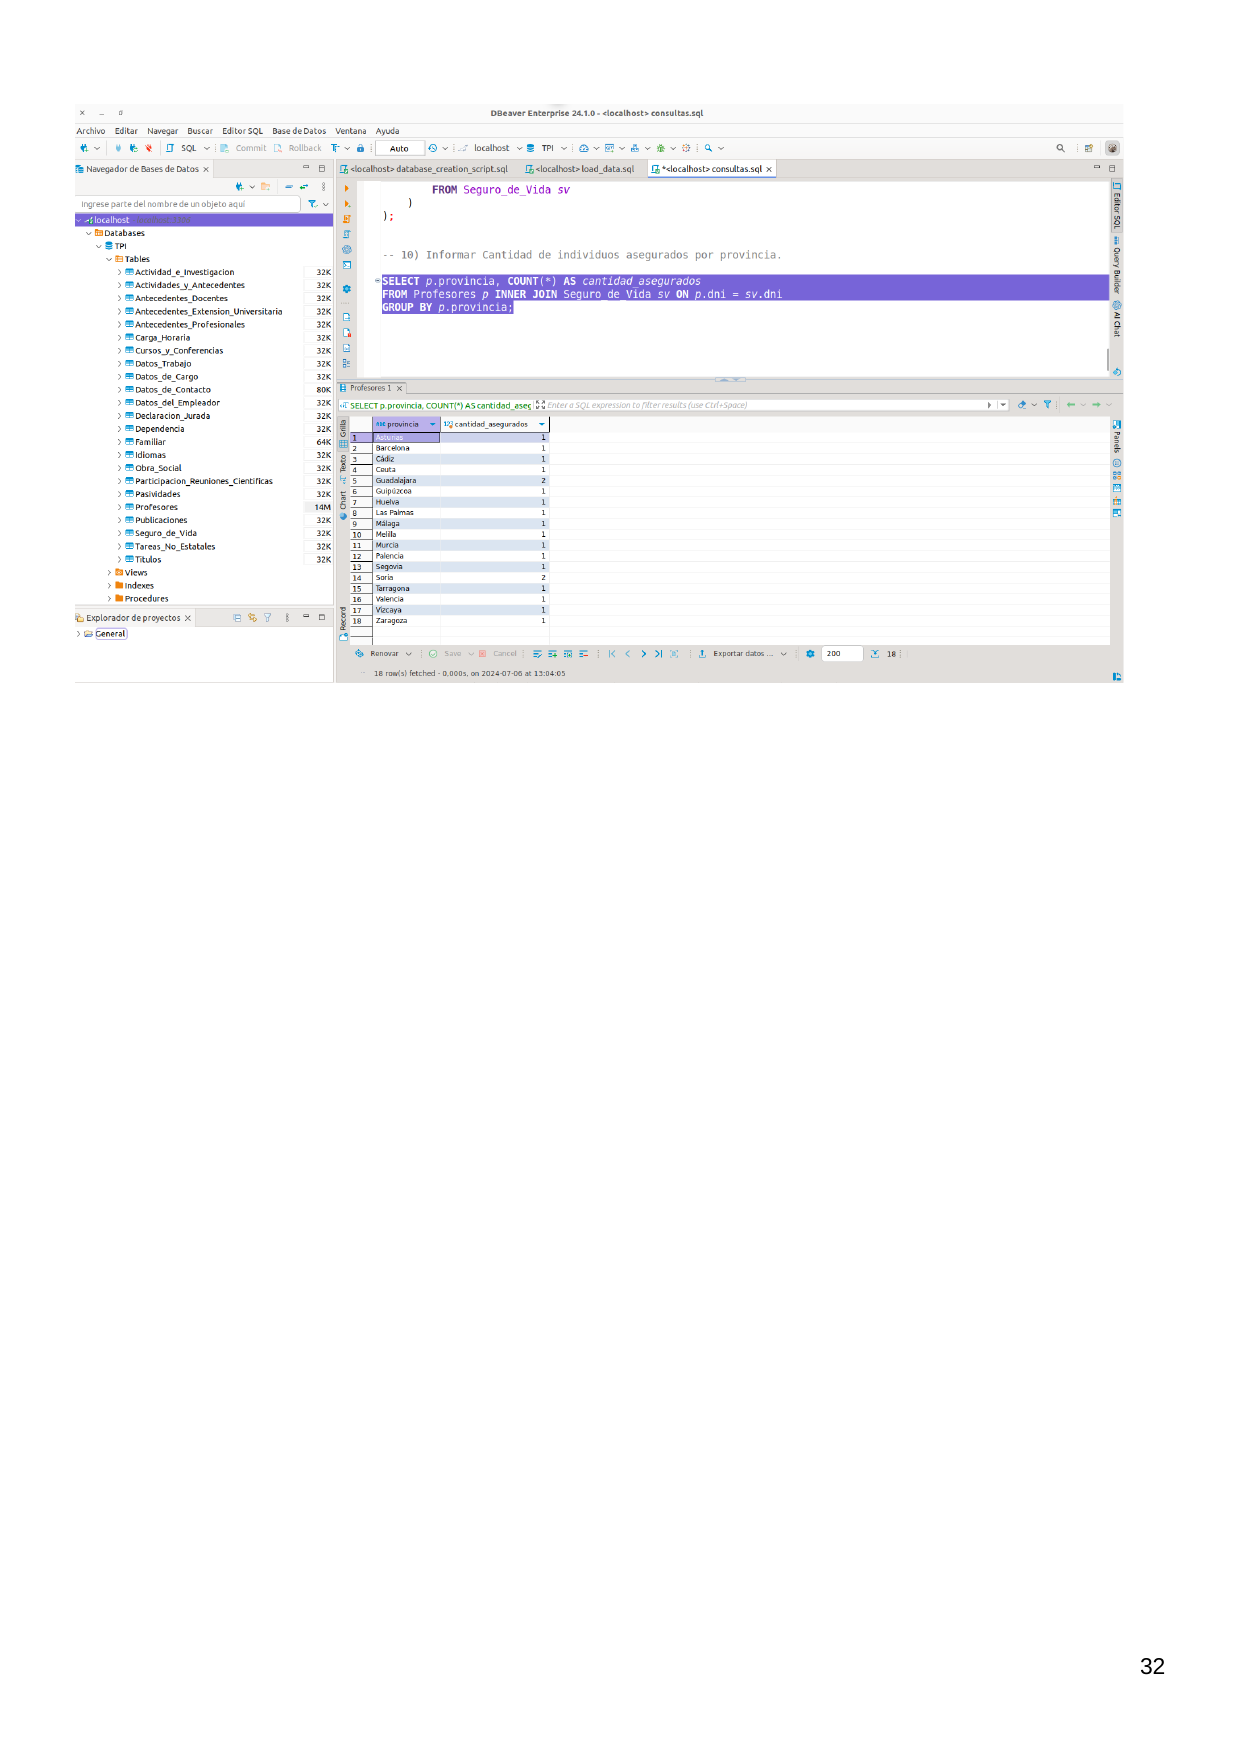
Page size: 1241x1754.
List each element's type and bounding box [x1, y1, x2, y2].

picture [75, 104, 1124, 683]
